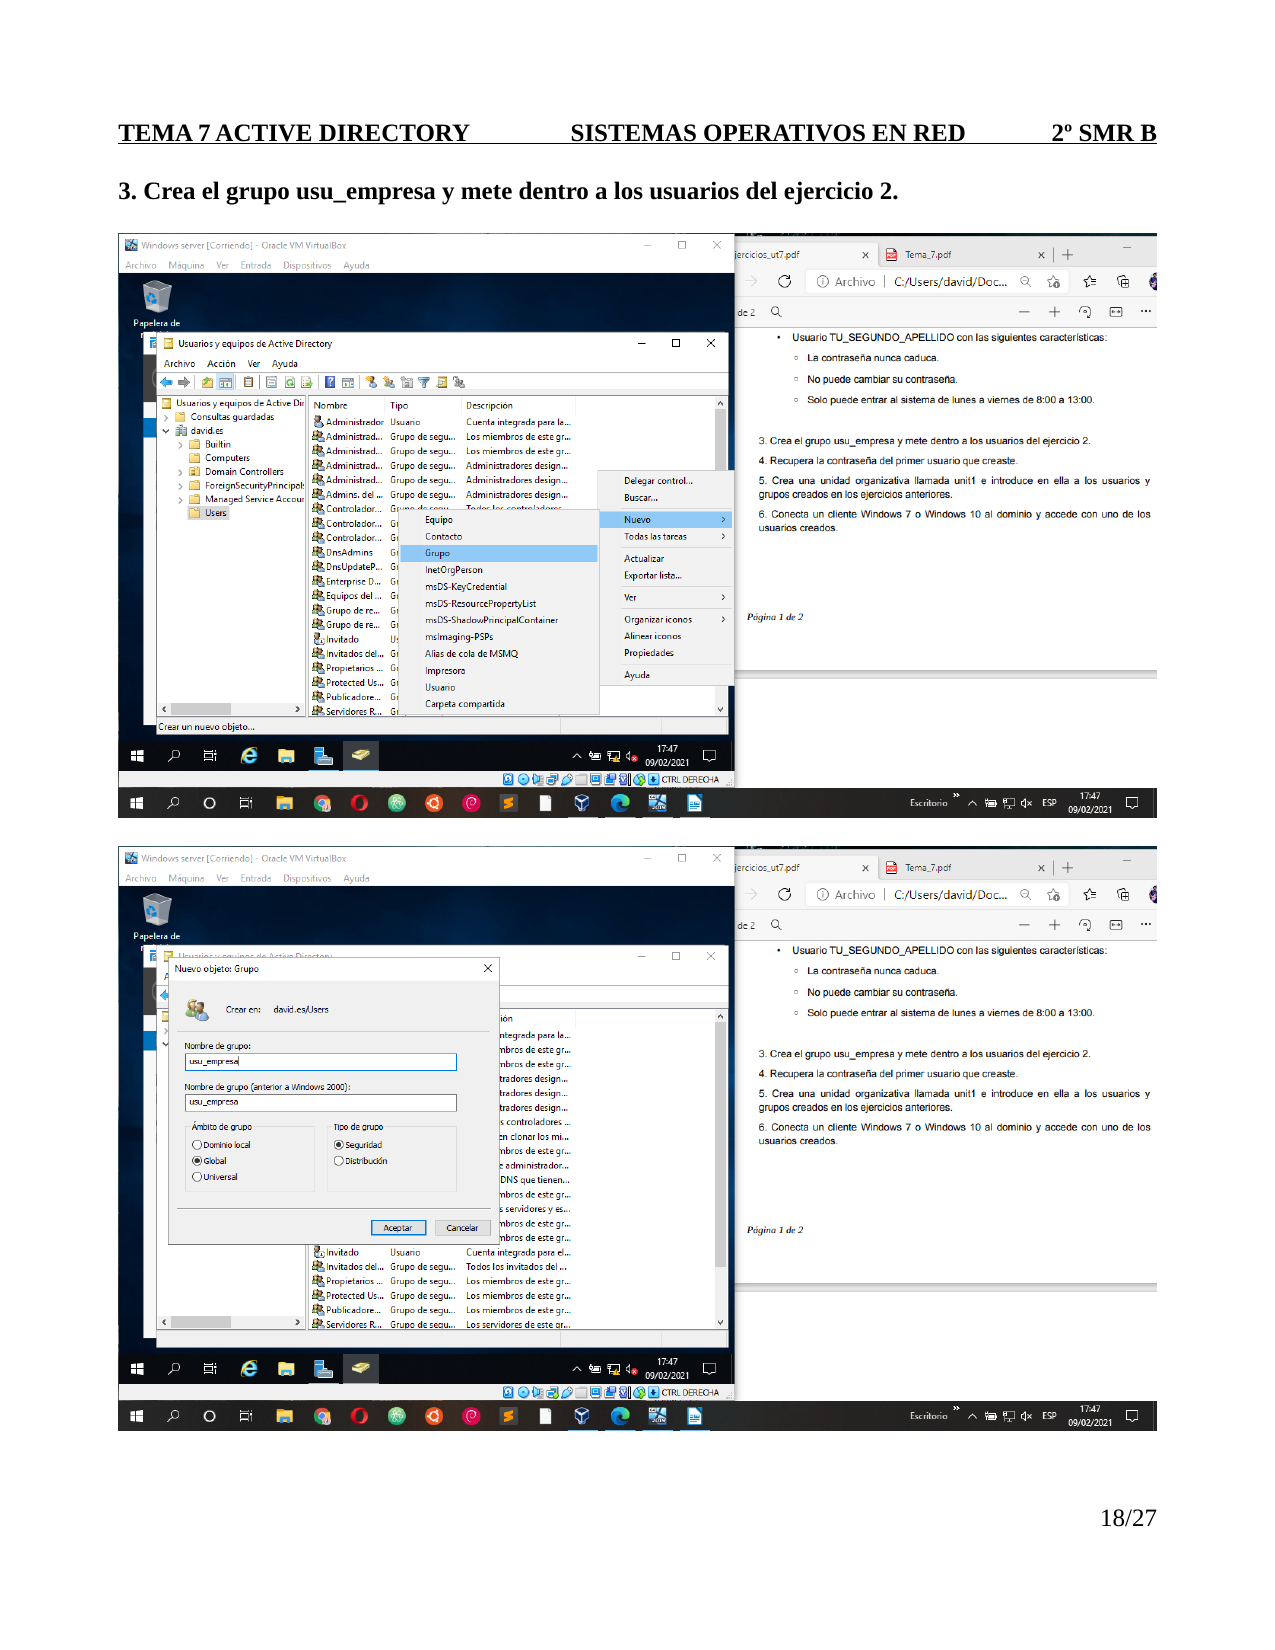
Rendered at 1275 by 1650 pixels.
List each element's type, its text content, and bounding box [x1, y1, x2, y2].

picture [118, 846, 1157, 1431]
text 3. Crea el grupo usu_empresa y mete dentro a los usuarios del ejercicio 2. [118, 176, 1157, 205]
picture [118, 233, 1157, 818]
